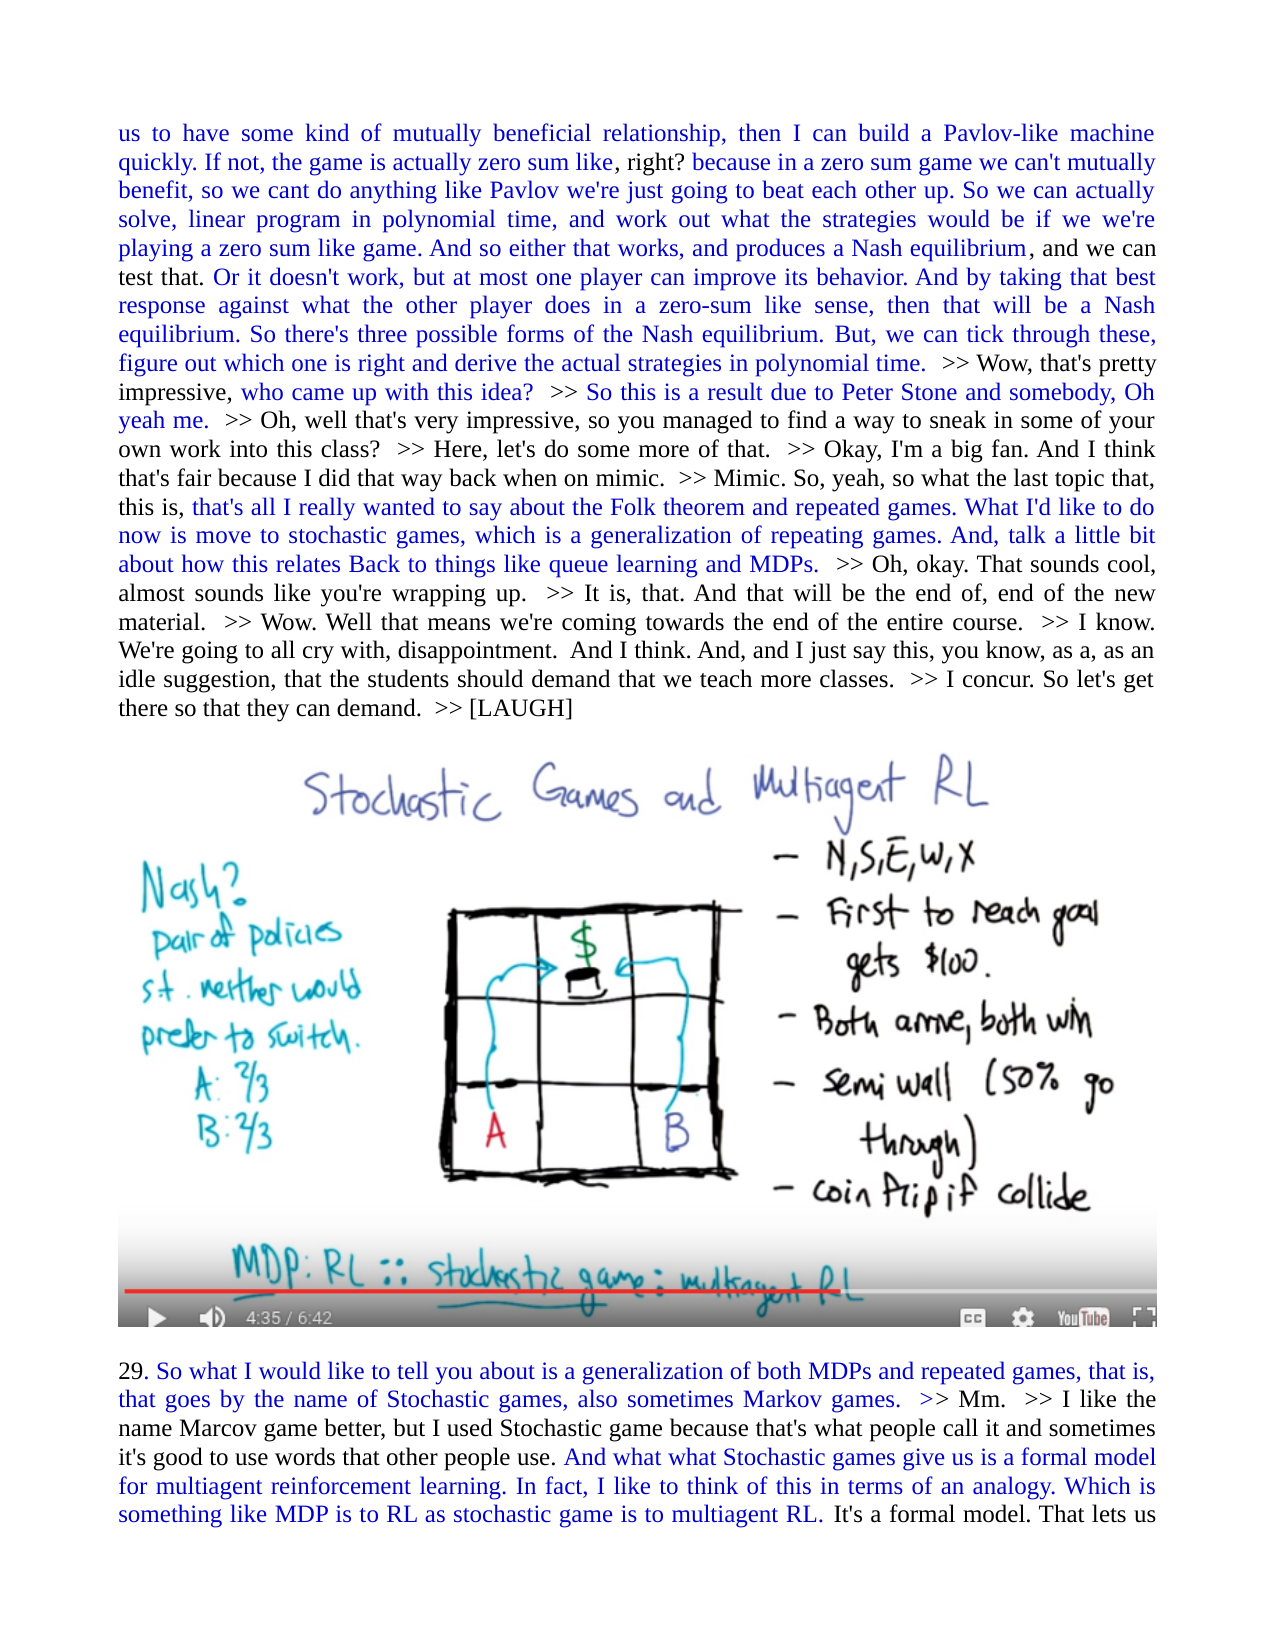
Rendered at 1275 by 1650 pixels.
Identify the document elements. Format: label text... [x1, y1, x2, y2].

text 29. So what I would like to tell you about is a generalization of both MDPs and repeated games, that is, that goes by the name of Stochastic games, also sometimes Markov games. >> Mm. >> I like the name Marcov game better, but I used Stochastic game because that's what people call it and sometimes it's good to use words that other people use. And what what Stochastic games give us is a formal model for multiagent reinforcement learning. In fact, I like to think of this in terms of an analogy. Which is something like MDP is to RL as stochastic game is to multiagent RL. It's a formal model. That lets us [118, 1356, 1157, 1528]
text us to have some kind of mutually beneficial relationship, then I can build a Pavlov-like machine quickly. If not, the game is actually zero sum like, right? because in a zero sum game we can't mutually benefit, so we cant do anything like Pavlov we're just going to beat each other up. So we can actually solve, linear program in polynomial time, and work out what the strategies would be if we we're playing a zero sum like game. And so either that works, and produces a Nash equilibrium, and we can test that. Or it doesn't work, but at most one player can improve its behavior. And by taking that best response against what the other player does in a zero-sum like sense, then that will be a Nash equilibrium. So there's three possible forms of the Nash equilibrium. But, we can tick through these, figure out which one is right and derive the actual strategies in polynomial time. >> Wow, that's pretty impressive, who came up with this idea? >> So this is a result due to Peter Stone and somebody, Oh yeah me. >> Oh, well that's very impressive, so you managed to find a way to sneak in some of your own work into this class? >> Here, let's do some more of that. >> Okay, I'm a big fan. And I think that's fair because I did that way back when on mimic. >> Mimic. So, yeah, so what the last topic that, this is, that's all I really wanted to say about the Folk theorem and repeated games. What I'd like to do now is move to stochastic games, which is a generalization of repeating games. And, talk a little bit about how this relates Back to things like queue learning and MDPs. >> Oh, okay. That sounds cool, almost sounds like you're wrapping up. >> It is, that. And that will be the end of, end of the new material. >> Wow. Well that means we're coming towards the end of the entire course. >> I know. We're going to all cry with, disappointment. And I think. And, and I just say this, you know, as a, as an idle suggestion, that the students should demand that we teach more classes. >> I concur. So let's get there so that they can demand. >> [LAUGH] [118, 118, 1157, 722]
picture [118, 750, 1157, 1327]
